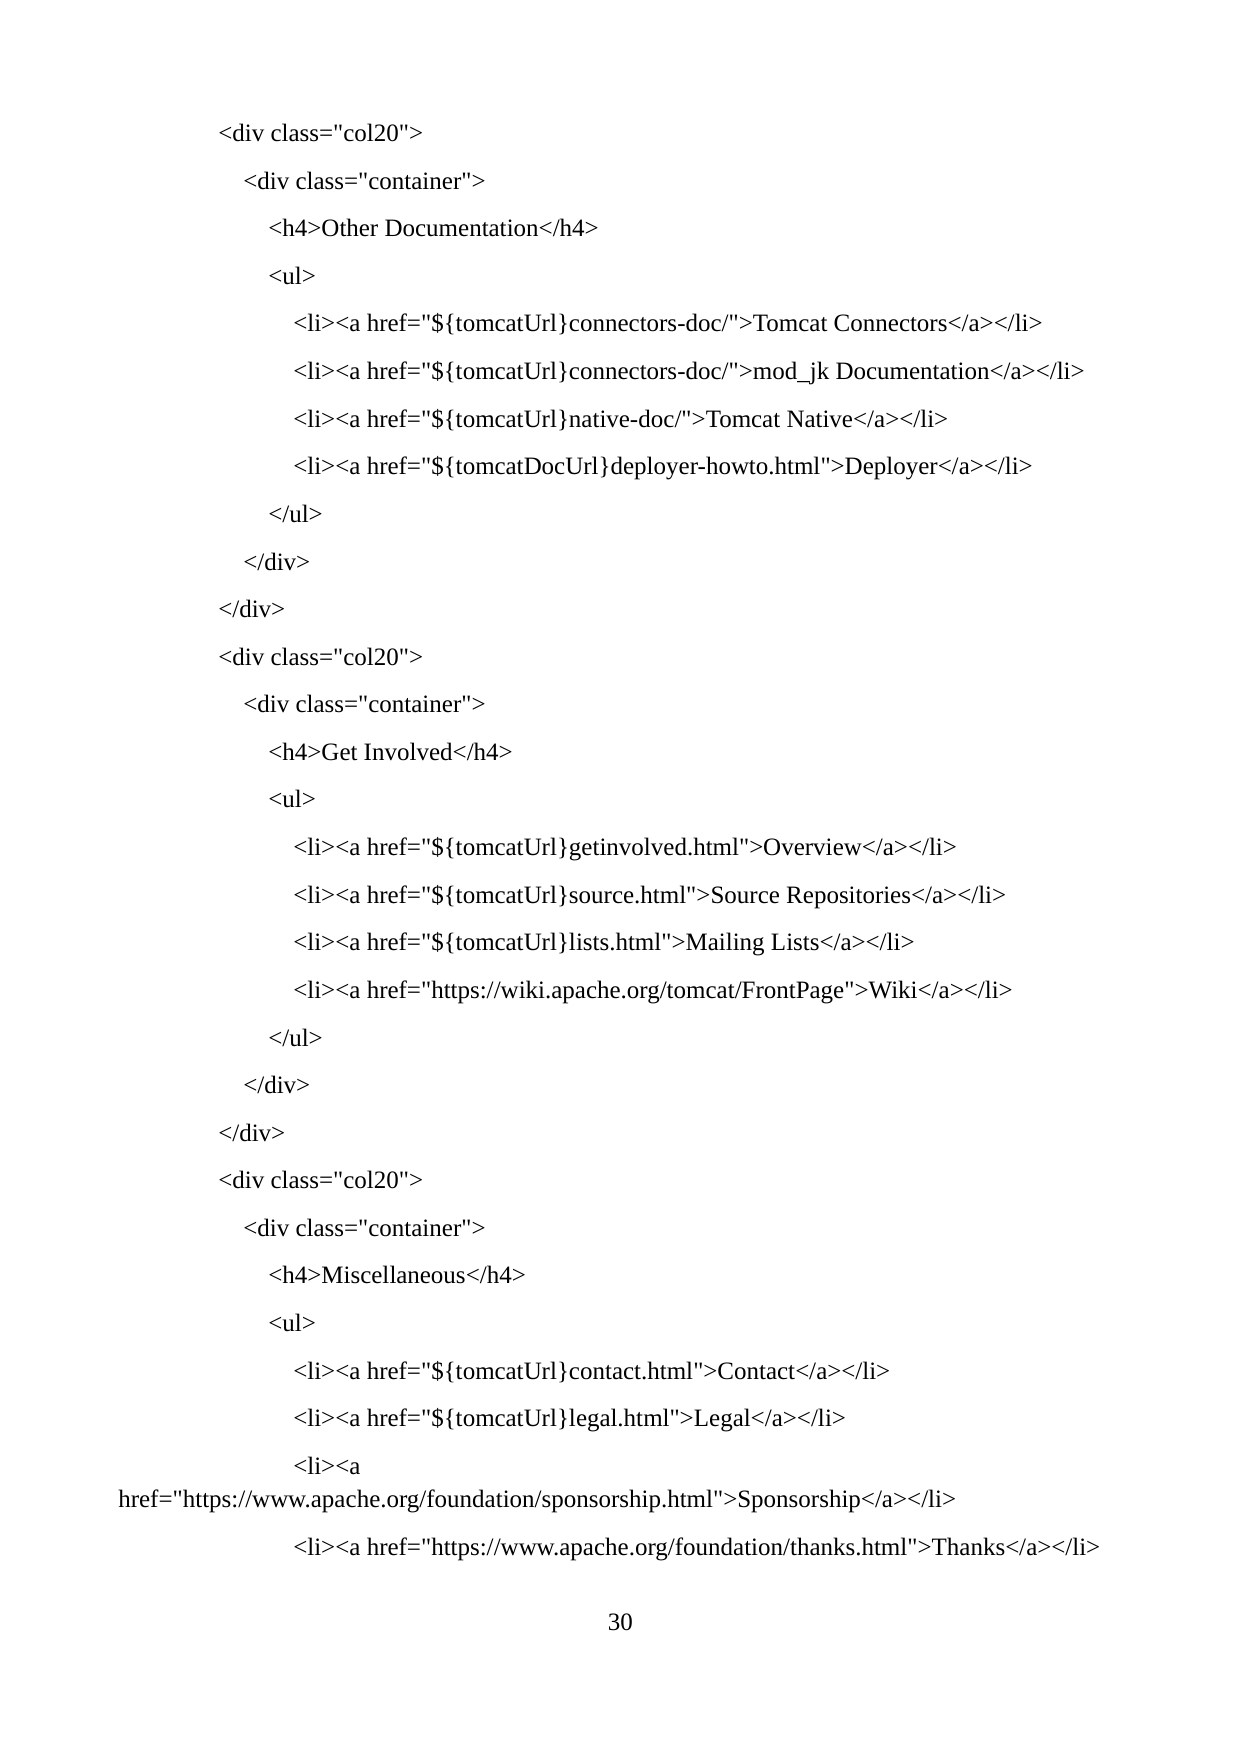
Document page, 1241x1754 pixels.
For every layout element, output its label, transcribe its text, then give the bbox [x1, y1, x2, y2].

text <li><a href="https://www.apache.org/foundation/sponsorship.html">Sponsorship</a></li> [118, 1451, 1122, 1513]
text <div class="container"> [118, 689, 1122, 718]
text <div class="col20"> [118, 642, 1122, 671]
text <h4>Miscellaneous</h4> [118, 1261, 1122, 1289]
text </div> [118, 1070, 1122, 1099]
text <li><a href="${tomcatUrl}contact.html">Contact</a></li> [118, 1356, 1122, 1384]
text </div> [118, 594, 1122, 623]
text <h4>Other Documentation</h4> [118, 213, 1122, 242]
text <div class="container"> [118, 1213, 1122, 1242]
text <li><a href="${tomcatUrl}source.html">Source Repositories</a></li> [118, 880, 1122, 908]
text <li><a href="${tomcatUrl}lists.html">Mailing Lists</a></li> [118, 927, 1122, 956]
text <ul> [118, 261, 1122, 290]
text <div class="container"> [118, 166, 1122, 194]
text <li><a href="https://www.apache.org/foundation/thanks.html">Thanks</a></li> [118, 1532, 1122, 1560]
text <ul> [118, 784, 1122, 813]
text <li><a href="${tomcatUrl}connectors-doc/">Tomcat Connectors</a></li> [118, 308, 1122, 337]
text <li><a href="${tomcatUrl}connectors-doc/">mod_jk Documentation</a></li> [118, 356, 1122, 385]
text <ul> [118, 1308, 1122, 1337]
text <div class="col20"> [118, 118, 1122, 147]
text <li><a href="${tomcatUrl}getinvolved.html">Overview</a></li> [118, 832, 1122, 861]
text <h4>Get Involved</h4> [118, 737, 1122, 766]
text </div> [118, 1118, 1122, 1147]
text <li><a href="https://wiki.apache.org/tomcat/FrontPage">Wiki</a></li> [118, 975, 1122, 1004]
text </ul> [118, 499, 1122, 528]
text </div> [118, 547, 1122, 575]
text <li><a href="${tomcatUrl}native-doc/">Tomcat Native</a></li> [118, 404, 1122, 432]
text </ul> [118, 1023, 1122, 1051]
text <li><a href="${tomcatDocUrl}deployer-howto.html">Deployer</a></li> [118, 451, 1122, 480]
text <li><a href="${tomcatUrl}legal.html">Legal</a></li> [118, 1403, 1122, 1432]
text <div class="col20"> [118, 1165, 1122, 1194]
